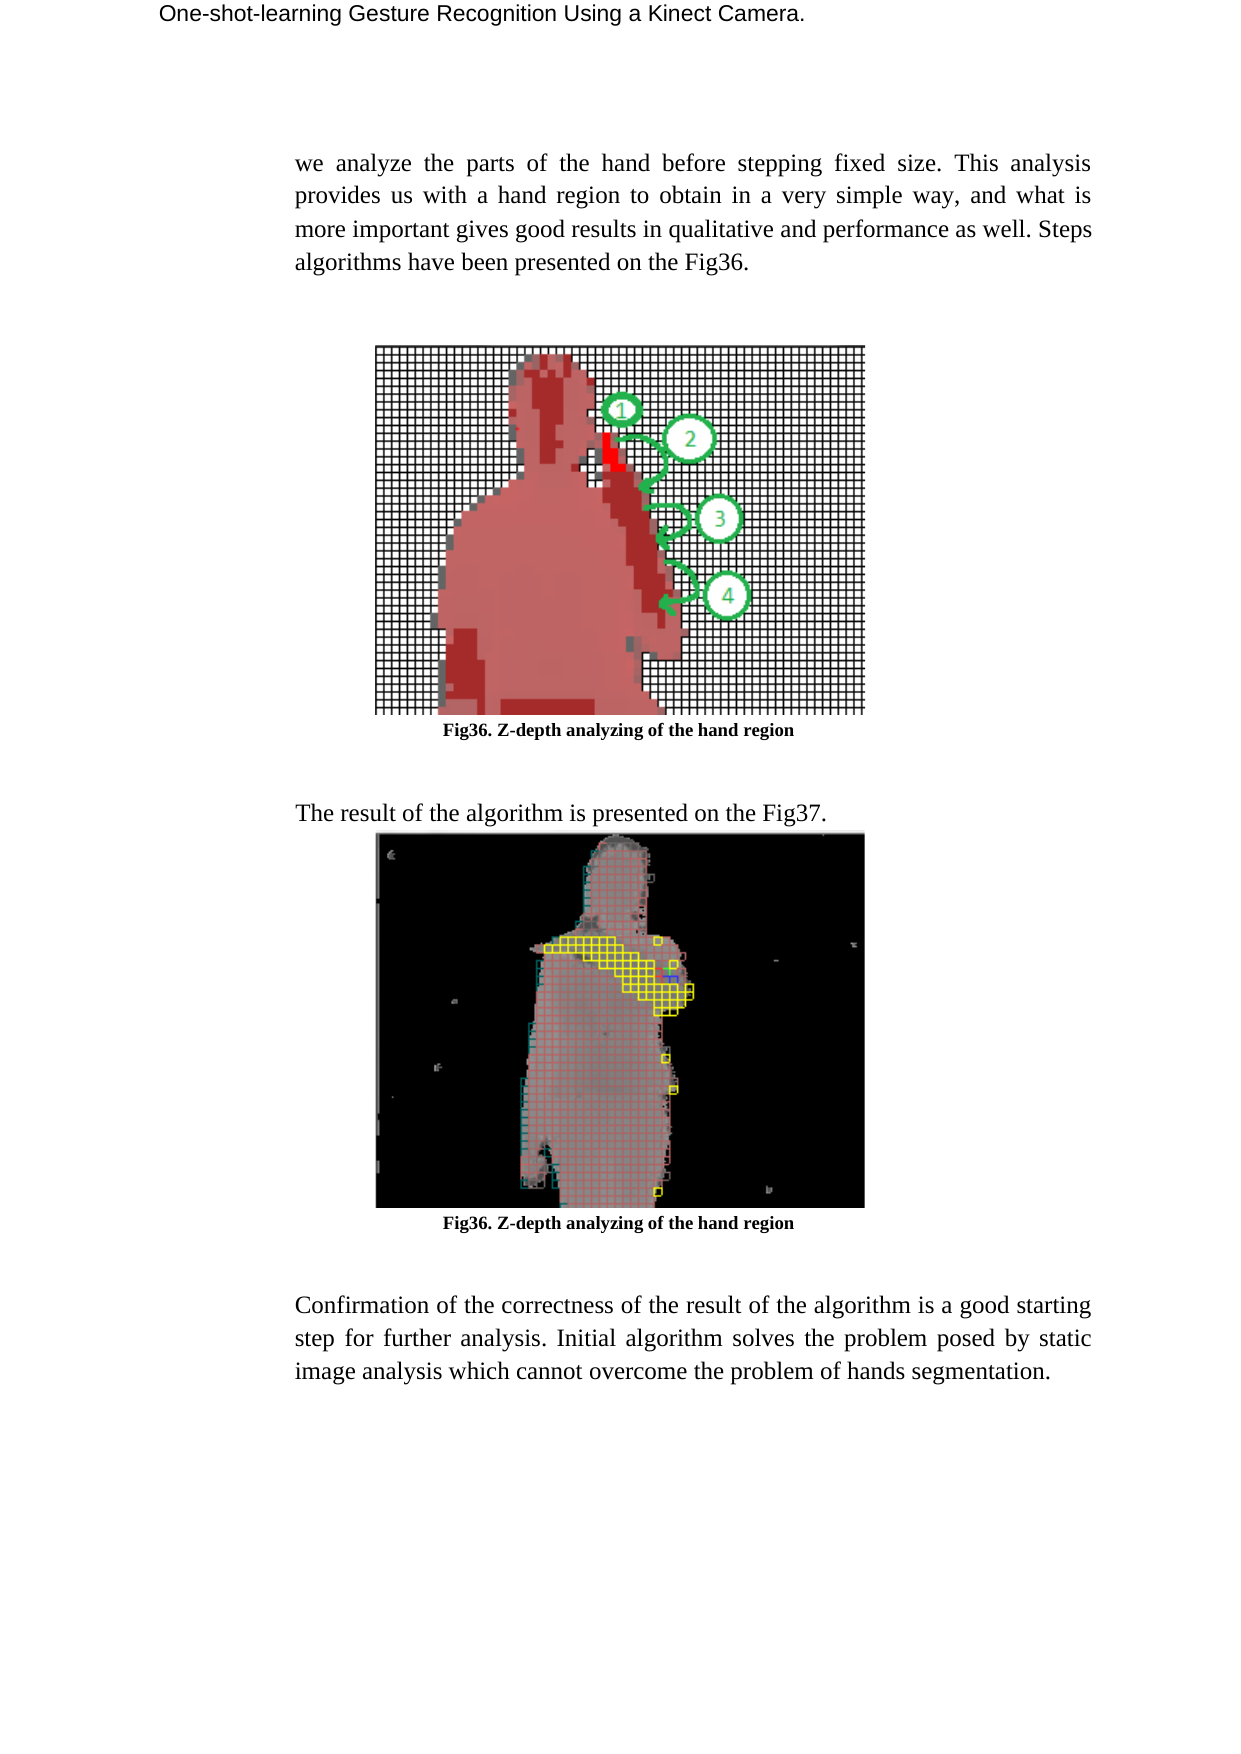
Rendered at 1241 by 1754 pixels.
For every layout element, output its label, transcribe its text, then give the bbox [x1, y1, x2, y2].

text Confirmation of the correctness of the result of the algorithm is a good starting step for further analysis. Initial algorithm solves the problem posed by static image analysis which cannot overcome the problem of hands segmentation. [294, 1290, 1093, 1385]
text Fig36. Z-depth analyzing of the hand region [369, 1212, 1093, 1233]
text The result of the algorithm is presented on the Fig37. [148, 798, 1093, 827]
text we analyze the parts of the hand before stepping fixed size. This analysis provides us with a hand region to obtain in a very simple way, and what is more important gives good results in qualitative and performance as well. Steps algorithms have been presented on the Fig36. [294, 148, 1093, 275]
text Fig36. Z-depth analyzing of the hand region [369, 719, 1093, 741]
